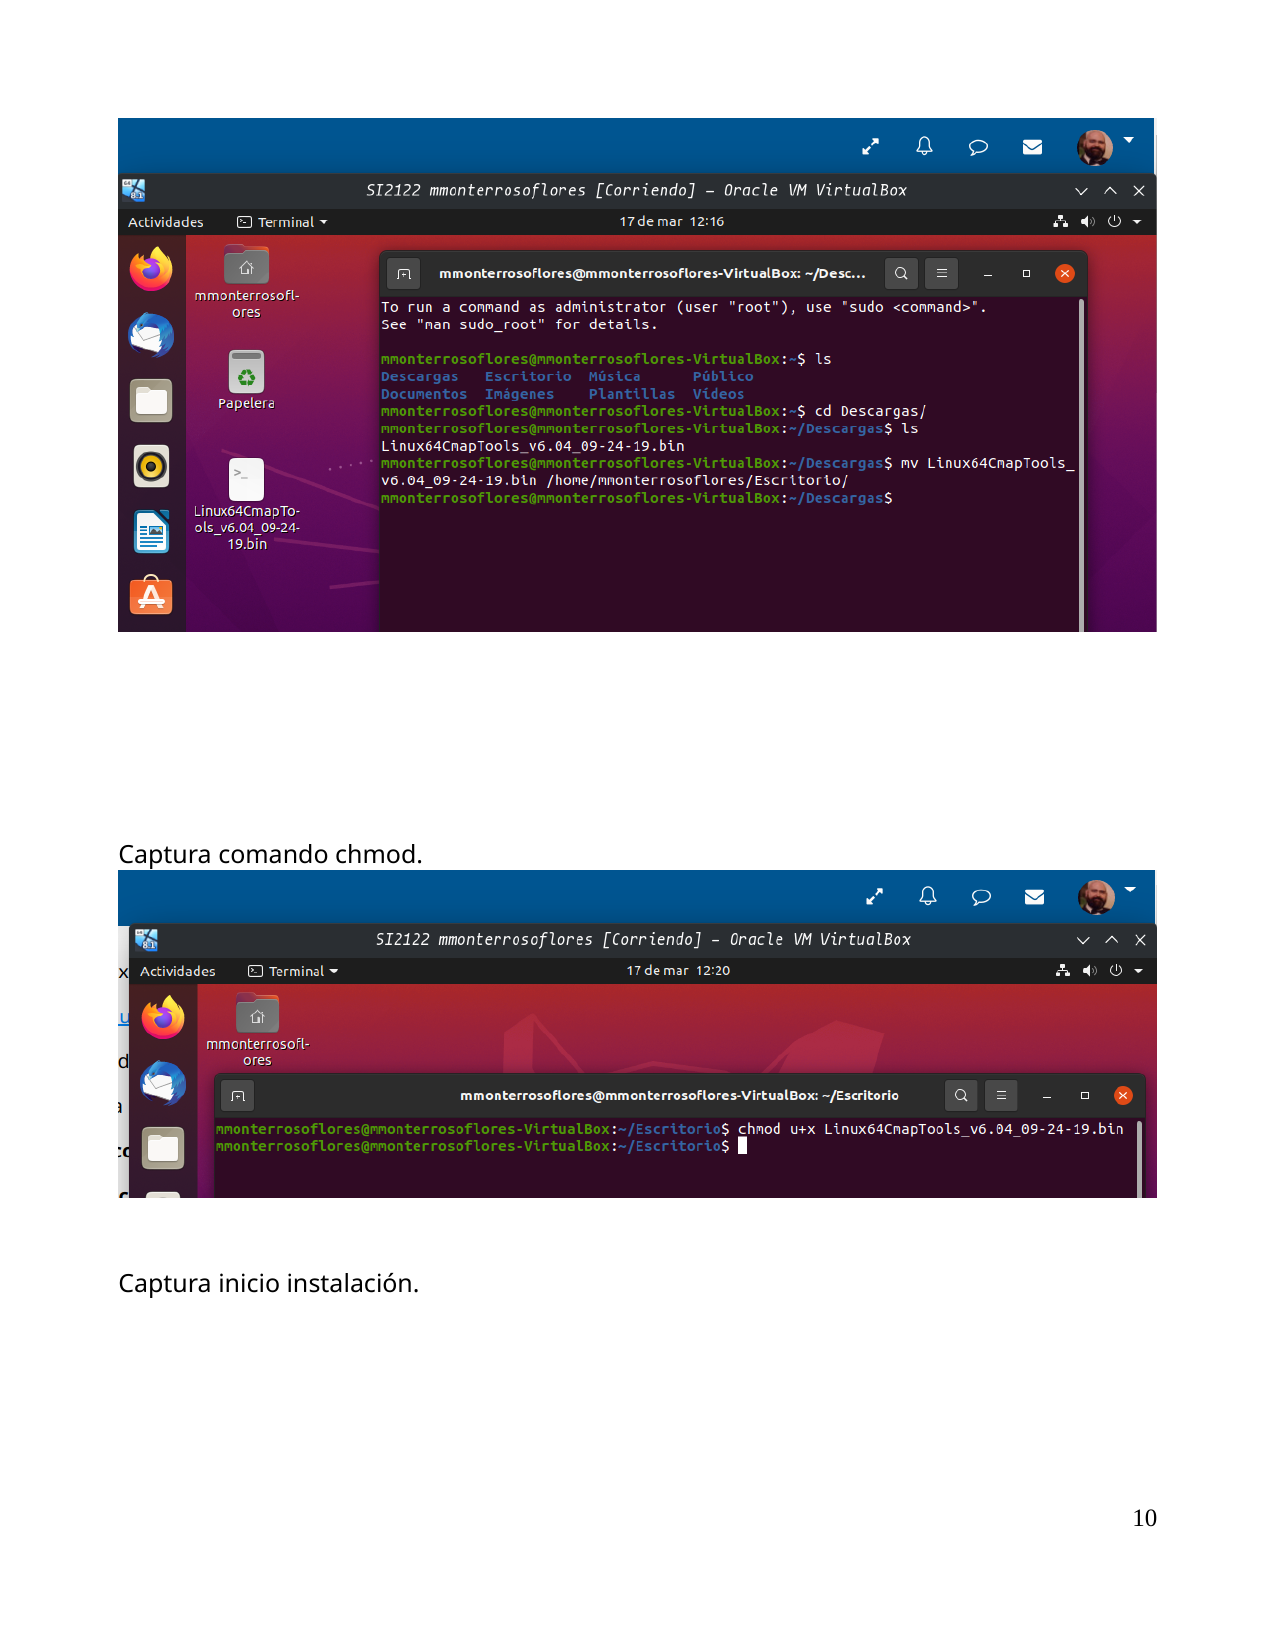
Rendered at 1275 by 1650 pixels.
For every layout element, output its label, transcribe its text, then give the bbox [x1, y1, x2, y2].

table_header [118, 632, 1157, 666]
text Captura inicio instalación. [118, 1266, 1157, 1300]
picture [118, 118, 1157, 632]
picture [118, 870, 1157, 1198]
table_header [118, 1198, 1157, 1232]
text Captura comando chmod. [118, 836, 1157, 870]
